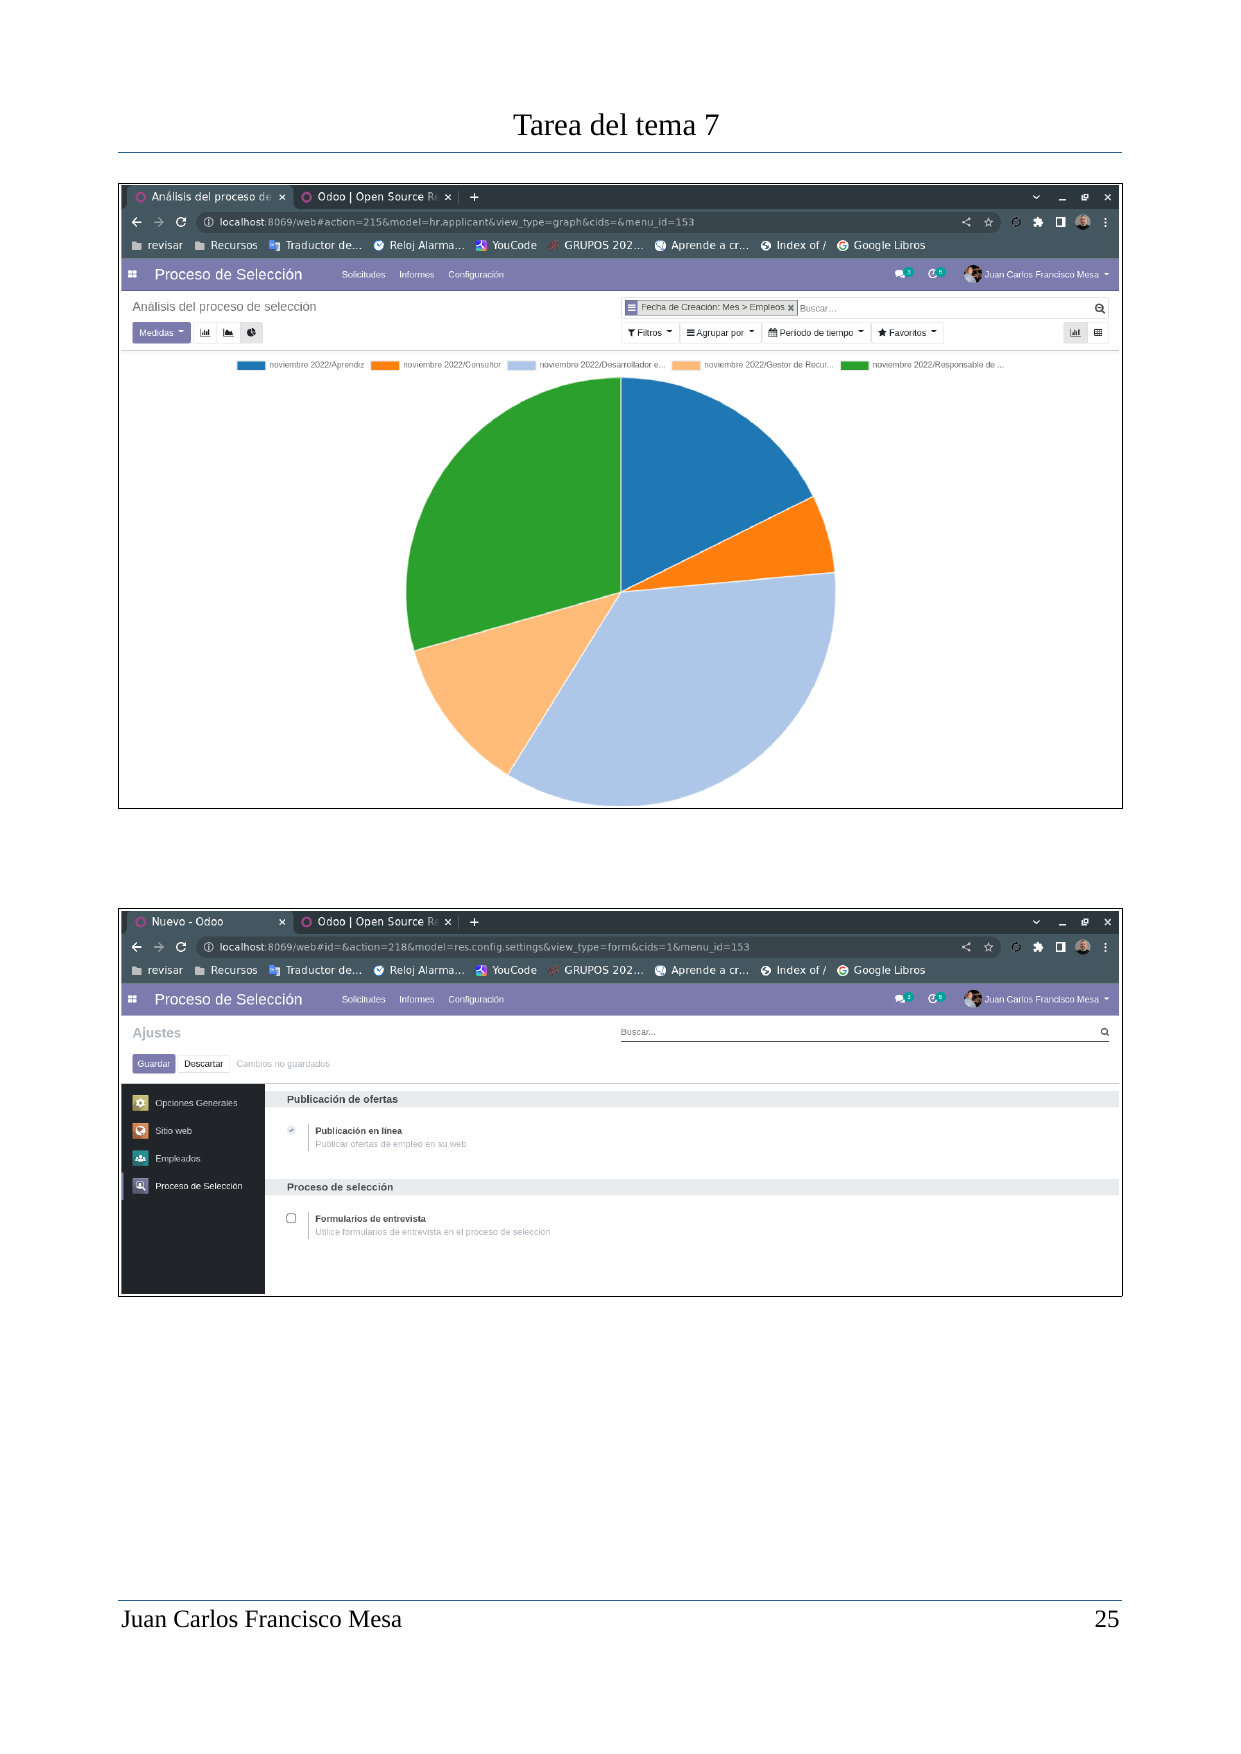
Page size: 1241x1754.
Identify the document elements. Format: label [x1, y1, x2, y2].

picture [121, 911, 1119, 1294]
picture [121, 185, 1119, 806]
